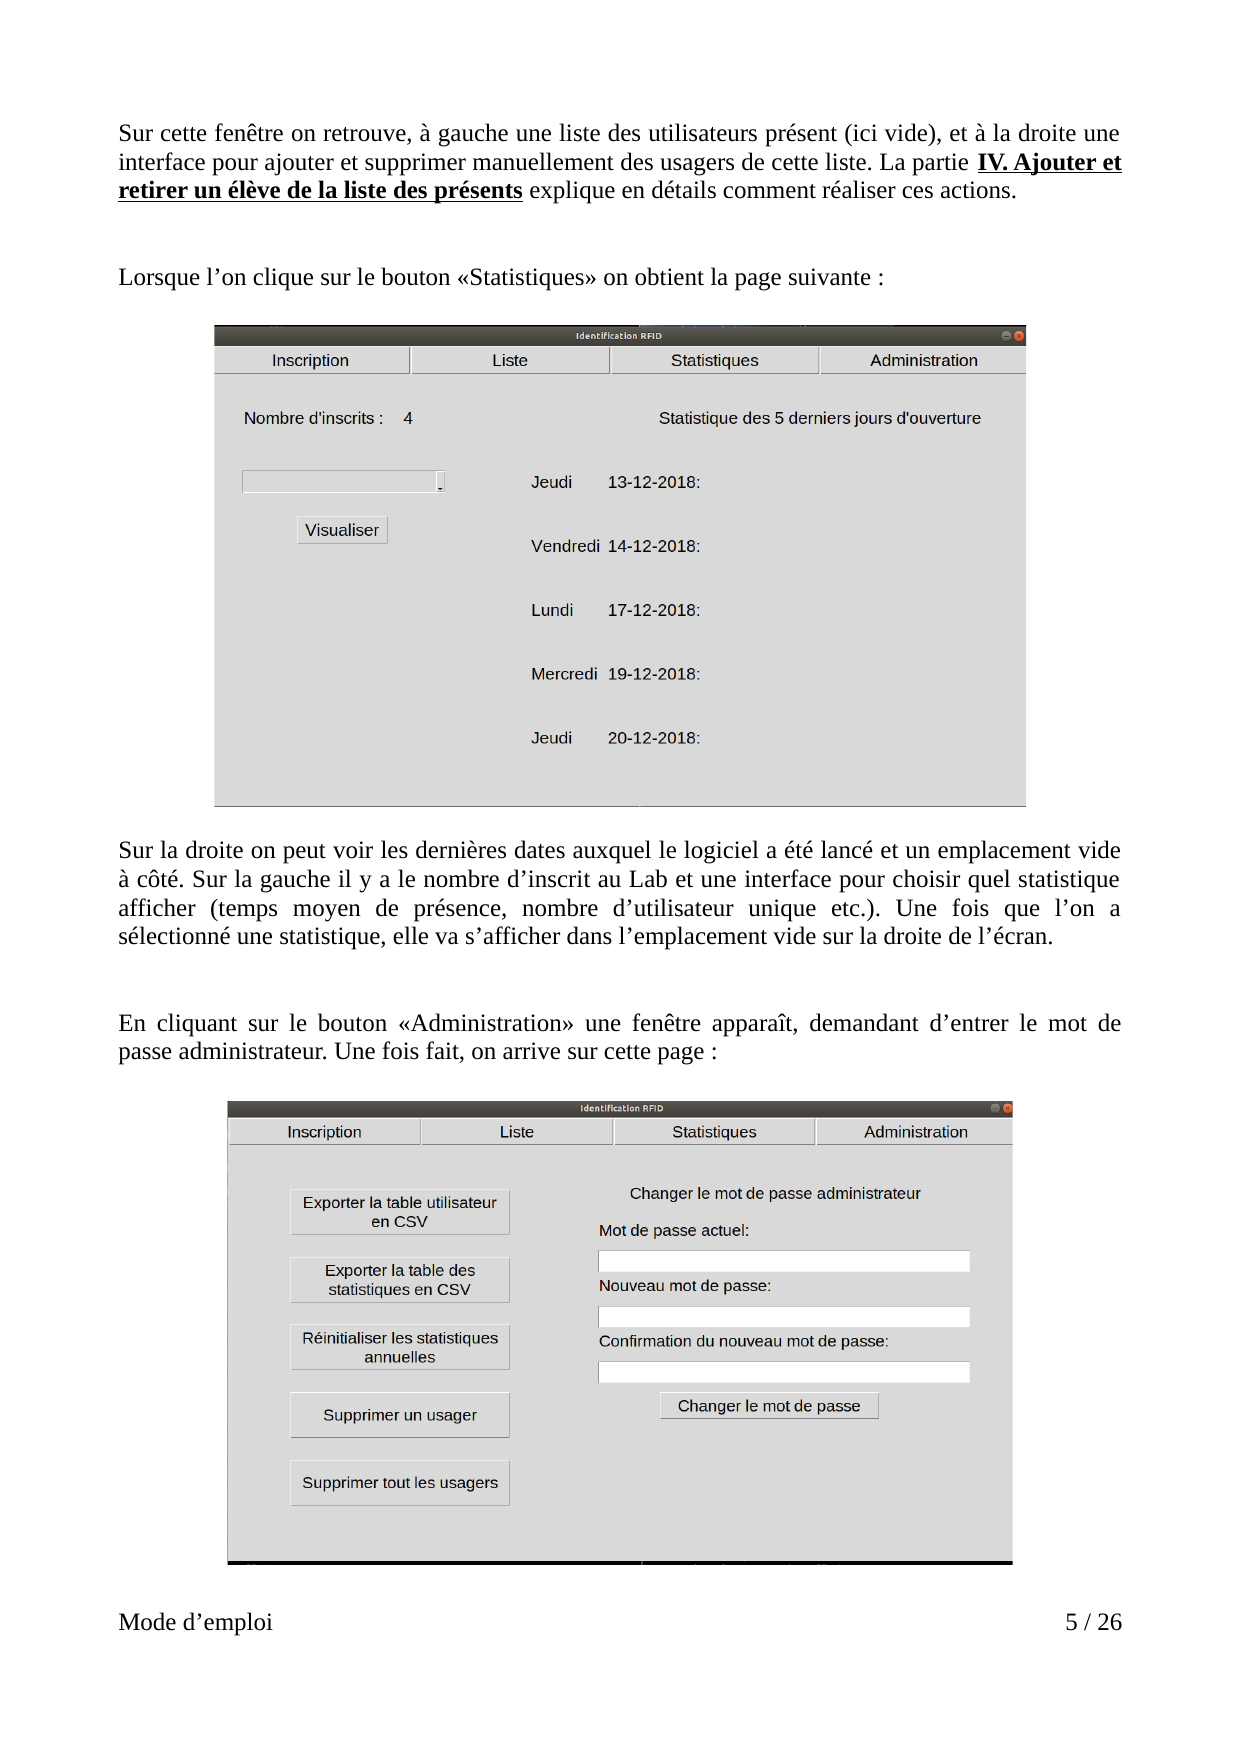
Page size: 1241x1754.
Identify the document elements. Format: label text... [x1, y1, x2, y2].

text Sur cette fenêtre on retrouve, à gauche une liste des utilisateurs présent (ici vide), et à la droite une interface pour ajouter et supprimer manuellement des usagers de cette liste. La partie IV. Ajouter et retirer un élève de la liste des présents explique en détails comment réaliser ces actions. [118, 118, 1122, 204]
text Lorsque l’on clique sur le bouton «Statistiques» on obtient la page suivante : [118, 262, 1122, 291]
picture [214, 325, 1027, 807]
text En cliquant sur le bouton «Administration» une fenêtre apparaît, demandant d’entrer le mot de passe administrateur. Une fois fait, on arrive sur cette page : [118, 1008, 1122, 1065]
picture [227, 1101, 1013, 1565]
text Sur la droite on peut voir les dernières dates auxquel le logiciel a été lancé et un emplacement vide à côté. Sur la gauche il y a le nombre d’inscrit au Lab et une interface pour choisir quel statistique afficher (temps moyen de présence, nombre d’utilisateur unique etc.). Une fois que l’on a sélectionné une statistique, elle va s’afficher dans l’emplacement vide sur la droite de l’écran. [118, 835, 1122, 950]
